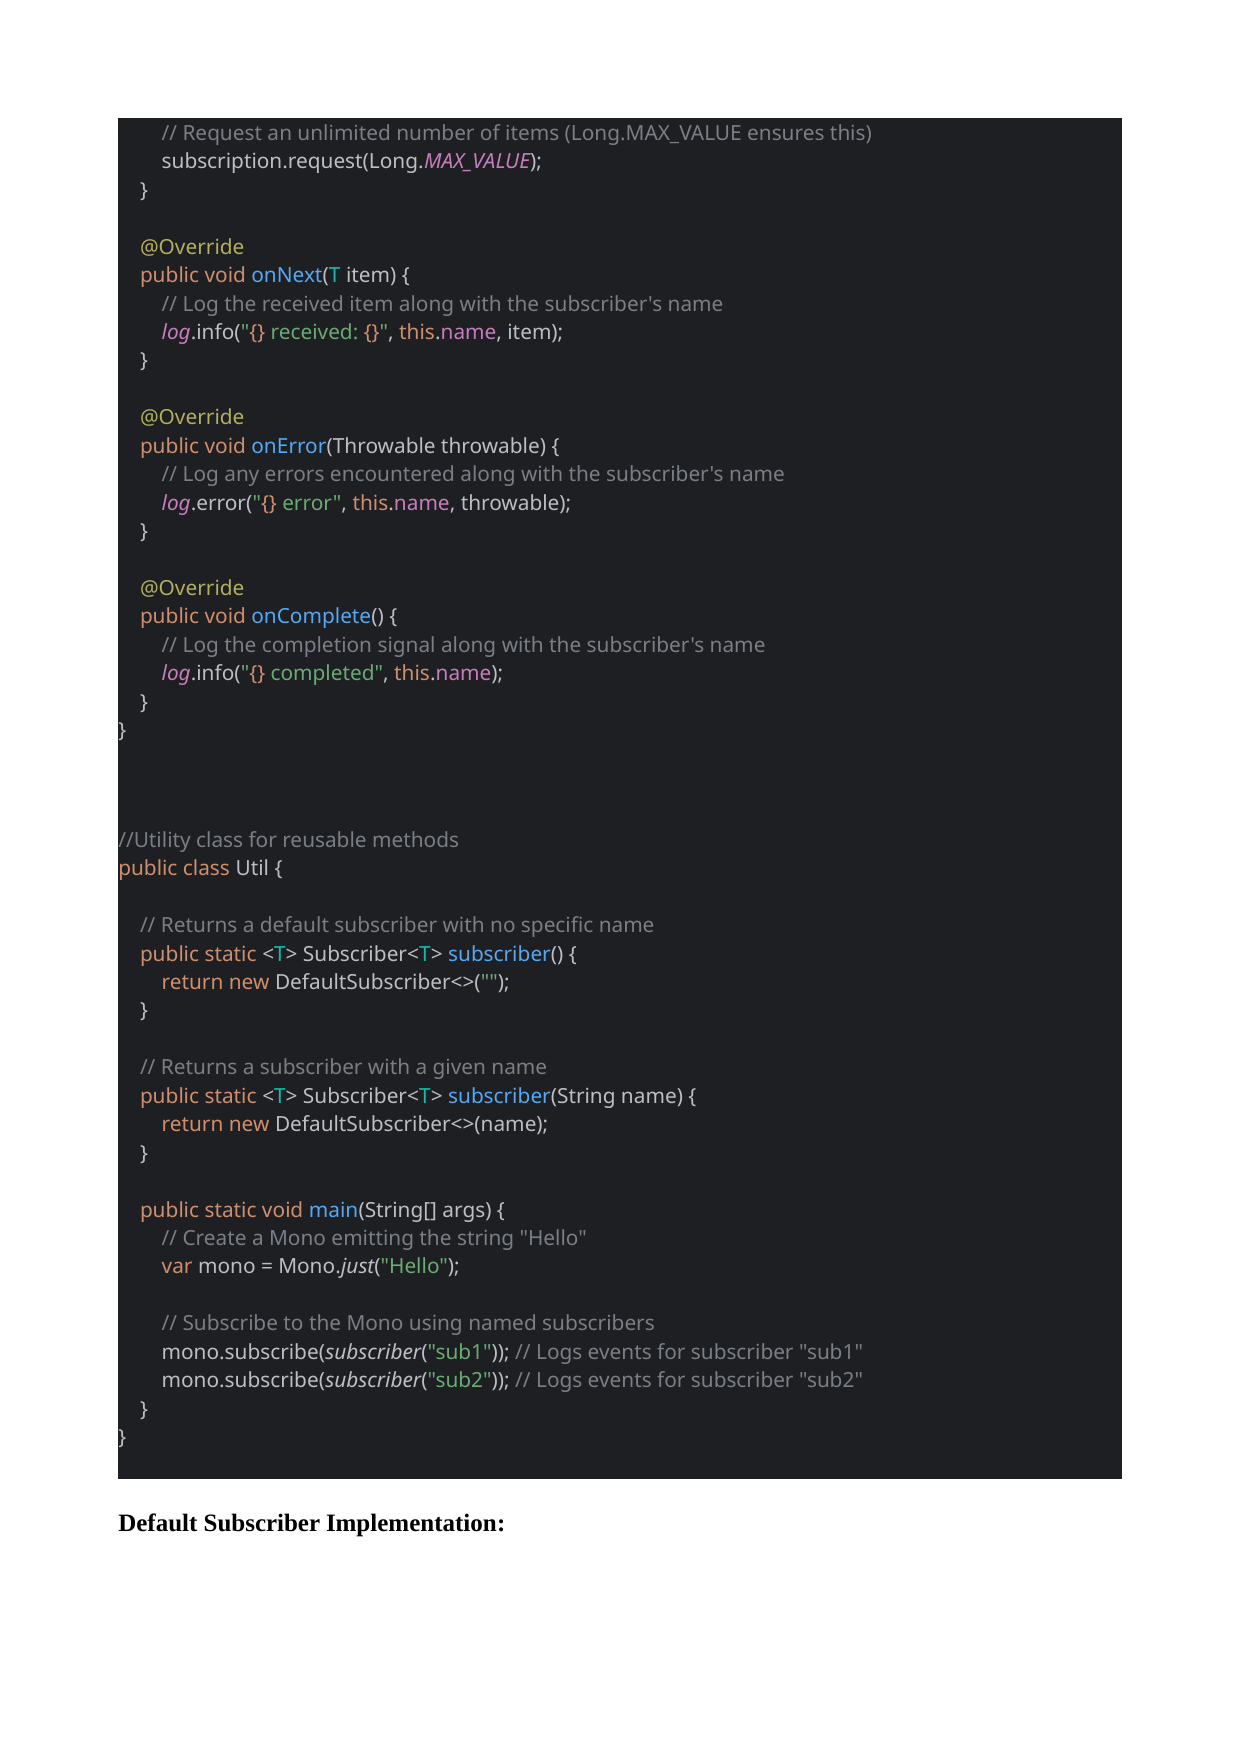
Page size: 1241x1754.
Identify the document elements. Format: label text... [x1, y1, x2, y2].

text // Request an unlimited number of items (Long.MAX_VALUE ensures this) subscription.request(Long.MAX_VALUE); } @Override public void onNext(T item) { // Log the received item along with the subscriber's name log.info("{} received: {}", this.name, item); } @Override public void onError(Throwable throwable) { // Log any errors encountered along with the subscriber's name log.error("{} error", this.name, throwable); } @Override public void onComplete() { // Log the completion signal along with the subscriber's name log.info("{} completed", this.name); } } [118, 118, 1122, 801]
text //Utility class for reusable methods public class Util { // Returns a default subscriber with no specific name public static <T> Subscriber<T> subscriber() { return new DefaultSubscriber<>(""); } // Returns a subscriber with a given name public static <T> Subscriber<T> subscriber(String name) { return new DefaultSubscriber<>(name); } public static void main(String[] args) { // Create a Mono emitting the string "Hello" var mono = Mono.just("Hello"); // Subscribe to the Mono using named subscribers mono.subscribe(subscriber("sub1")); // Logs events for subscriber "sub1" mono.subscribe(subscriber("sub2")); // Logs events for subscriber "sub2" } } [118, 801, 1122, 1479]
text Default Subscriber Implementation: [118, 1508, 1122, 1537]
